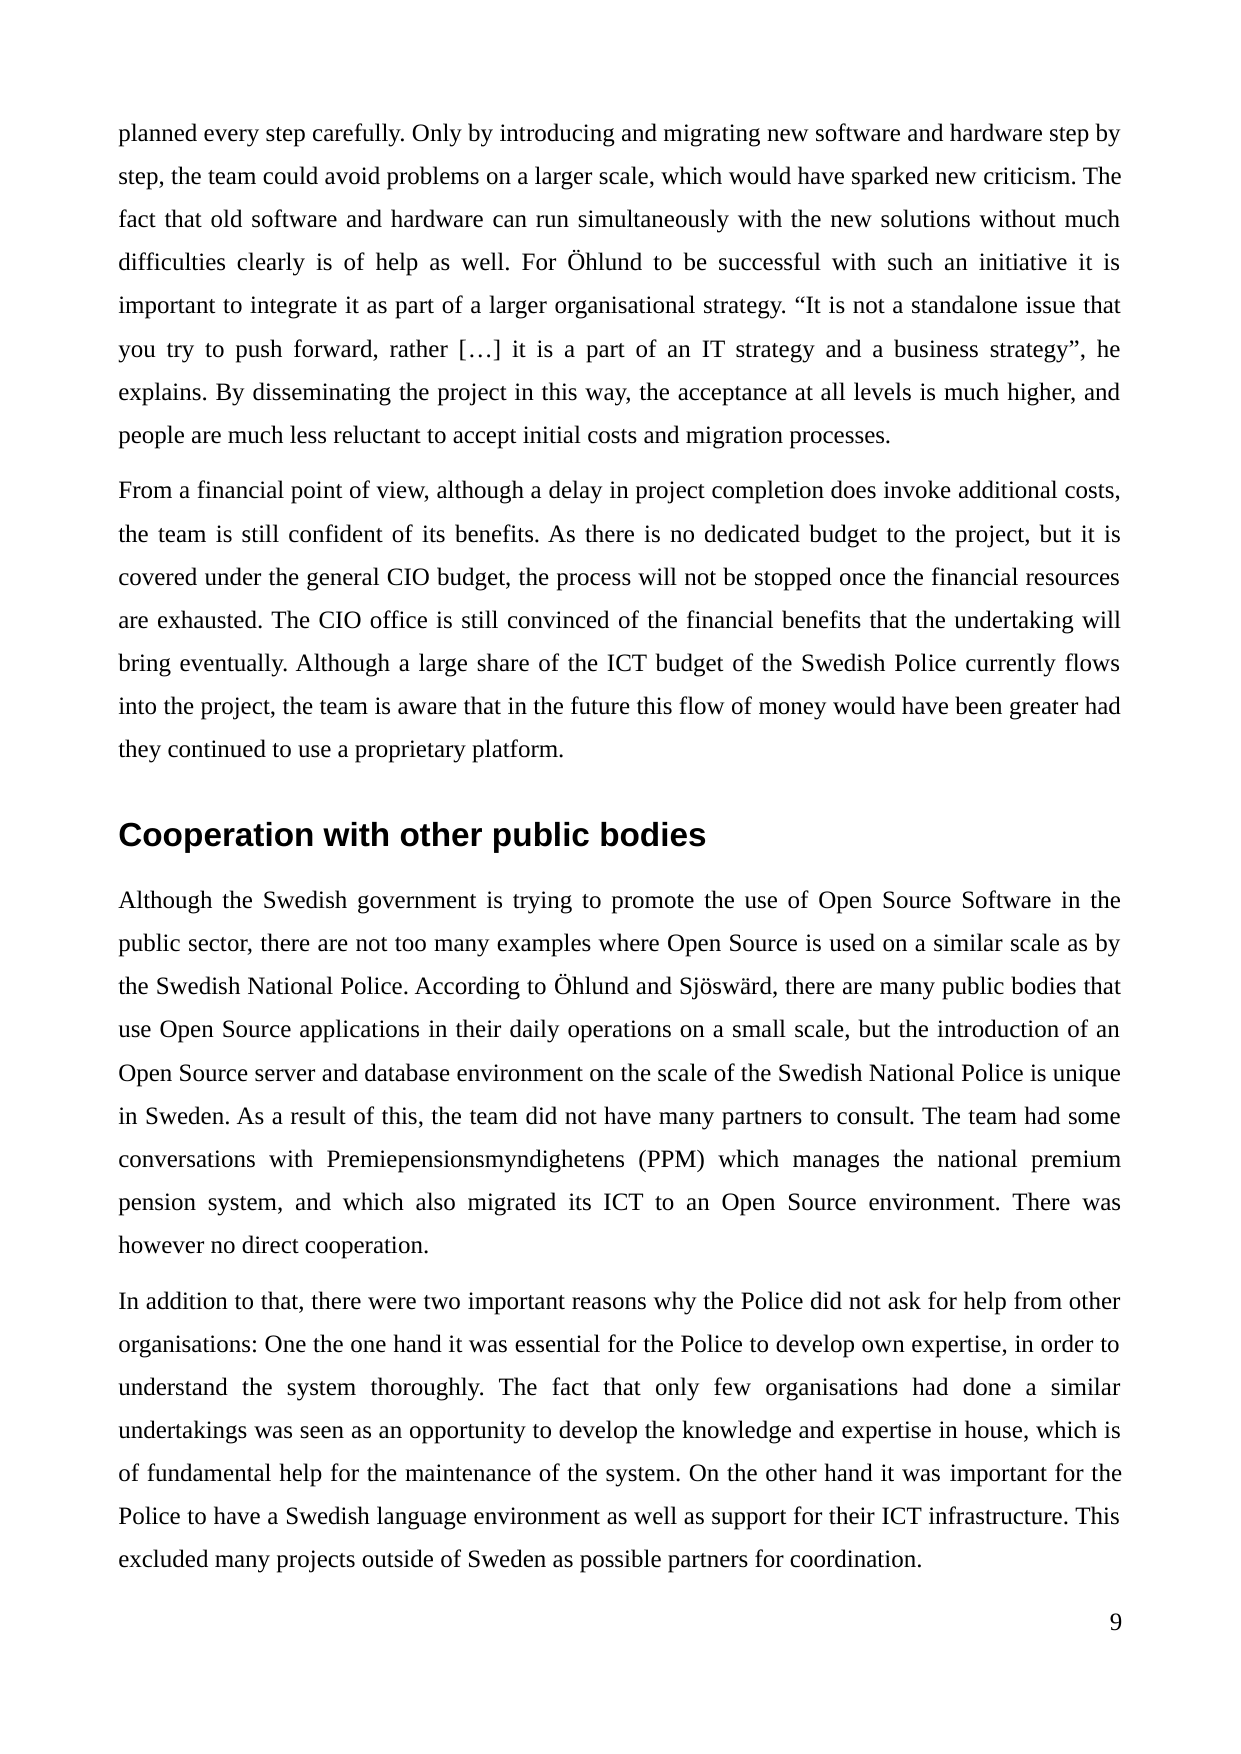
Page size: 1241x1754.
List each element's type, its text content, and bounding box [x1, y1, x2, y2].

text From a financial point of view, although a delay in project completion does invoke additional costs, the team is still confident of its benefits. As there is no dedicated budget to the project, but it is covered under the general CIO budget, the process will not be stopped once the financial resources are exhausted. The CIO office is still convinced of the financial benefits that the undertaking will bring eventually. Although a large share of the ICT budget of the Swedish Police currently flows into the project, the team is aware that in the future this flow of money would have been greater had they continued to use a proprietary platform. [118, 476, 1122, 763]
text planned every step carefully. Only by introducing and migrating new software and hardware step by step, the team could avoid problems on a larger scale, which would have sparked new criticism. The fact that old software and hardware can run simultaneously with the new solutions without much difficulties clearly is of help as well. For Öhlund to be successful with such an initiative it is important to integrate it as part of a larger organisational strategy. “It is not a standalone issue that you try to push forward, rather […] it is a part of an IT strategy and a business strategy”, he explains. By disseminating the project in this way, the acceptance at all levels is much higher, and people are much less reluctant to accept initial costs and migration processes. [118, 118, 1122, 449]
text Although the Swedish government is trying to promote the use of Open Source Software in the public sector, there are not too many examples where Open Source is used on a similar scale as by the Swedish National Police. According to Öhlund and Sjöswärd, there are many public bodies that use Open Source applications in their daily operations on a small scale, but the introduction of an Open Source server and database environment on the scale of the Swedish National Police is unique in Sweden. As a result of this, the team did not have many partners to consult. The team had some conversations with Premiepensionsmyndighetens (PPM) which manages the national premium pension system, and which also migrated its ICT to an Open Source environment. There was however no direct cooperation. [118, 885, 1122, 1259]
subtitle Cooperation with other public bodies [118, 815, 1122, 853]
text In addition to that, there were two important reasons why the Police did not ask for help from other organisations: One the one hand it was essential for the Police to develop own expertise, in order to understand the system thoroughly. The fact that only few organisations had done a similar undertakings was seen as an opportunity to develop the knowledge and expertise in house, which is of fundamental help for the maintenance of the system. On the other hand it was important for the Police to have a Swedish language environment as well as support for their ICT infrastructure. This excluded many projects outside of Sweden as possible partners for coordination. [118, 1286, 1122, 1573]
